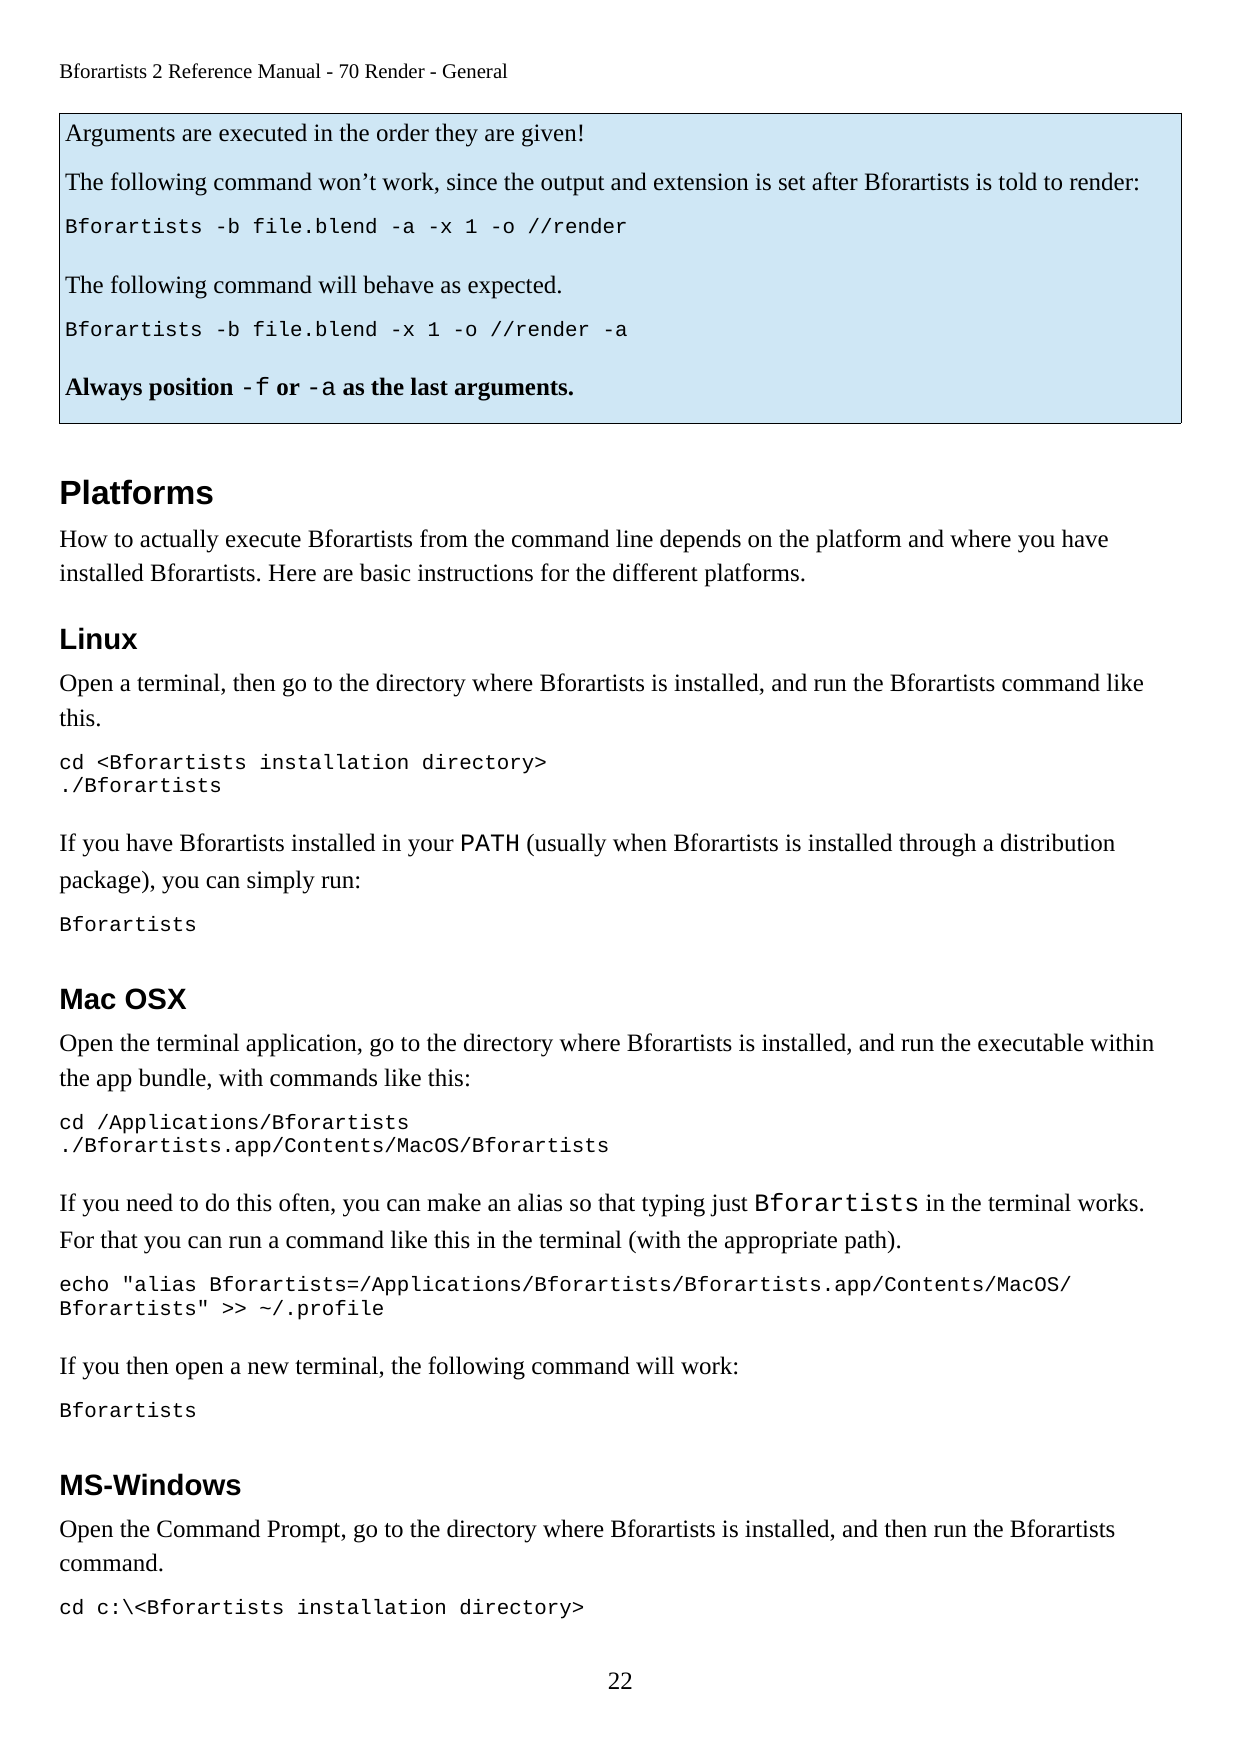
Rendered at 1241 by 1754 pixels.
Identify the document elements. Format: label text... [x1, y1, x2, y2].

text If you then open a new terminal, the following command will work: [59, 1351, 1181, 1379]
text cd c:\<Bforartists installation directory> [59, 1597, 1181, 1621]
subtitle Platforms [59, 473, 1181, 511]
text If you have Bforartists installed in your PATH (usually when Bforartists is installed through a distribution package), you can simply run: [59, 828, 1181, 894]
text Open the Command Prompt, go to the directory where Bforartists is installed, and then run the Bforartists command. [59, 1514, 1181, 1577]
subtitle Mac OSX [59, 982, 1181, 1016]
text ./Bforartists.app/Contents/MacOS/Bforartists [59, 1135, 1181, 1159]
text cd /Applications/Bforartists [59, 1112, 1181, 1135]
text Bforartists [59, 914, 1181, 938]
subtitle MS-Windows [59, 1468, 1181, 1501]
text Open a terminal, then go to the directory where Bforartists is installed, and run the Bforartists command like this. [59, 668, 1181, 731]
text cd <Bforartists installation directory> [59, 752, 1181, 775]
text echo "alias Bforartists=/Applications/Bforartists/Bforartists.app/Contents/MacOS/Bforartists" >> ~/.profile [59, 1274, 1181, 1321]
text If you need to do this often, you can make an alias so that typing just Bforartists in the terminal works. For that you can run a command like this in the terminal (with the appropriate path). [59, 1188, 1181, 1254]
subtitle Linux [59, 622, 1181, 656]
text ./Bforartists [59, 775, 1181, 799]
text Bforartists [59, 1400, 1181, 1423]
text Open the terminal application, go to the directory where Bforartists is installed, and run the executable within the app bundle, with commands like this: [59, 1028, 1181, 1091]
table_cell Arguments are executed in the order they are given! The following command won’t work, since the output and extension is set after Bforartists is told to render: Bforartists -b file.blend -a -x 1 -o //render The following command will behave as expected. Bforartists -b file.blend -x 1 -o //render -a Always position -f or -a as the last arguments. [60, 114, 1181, 423]
text How to actually execute Bforartists from the command line depends on the platform and where you have installed Bforartists. Here are basic instructions for the different platforms. [59, 524, 1181, 587]
